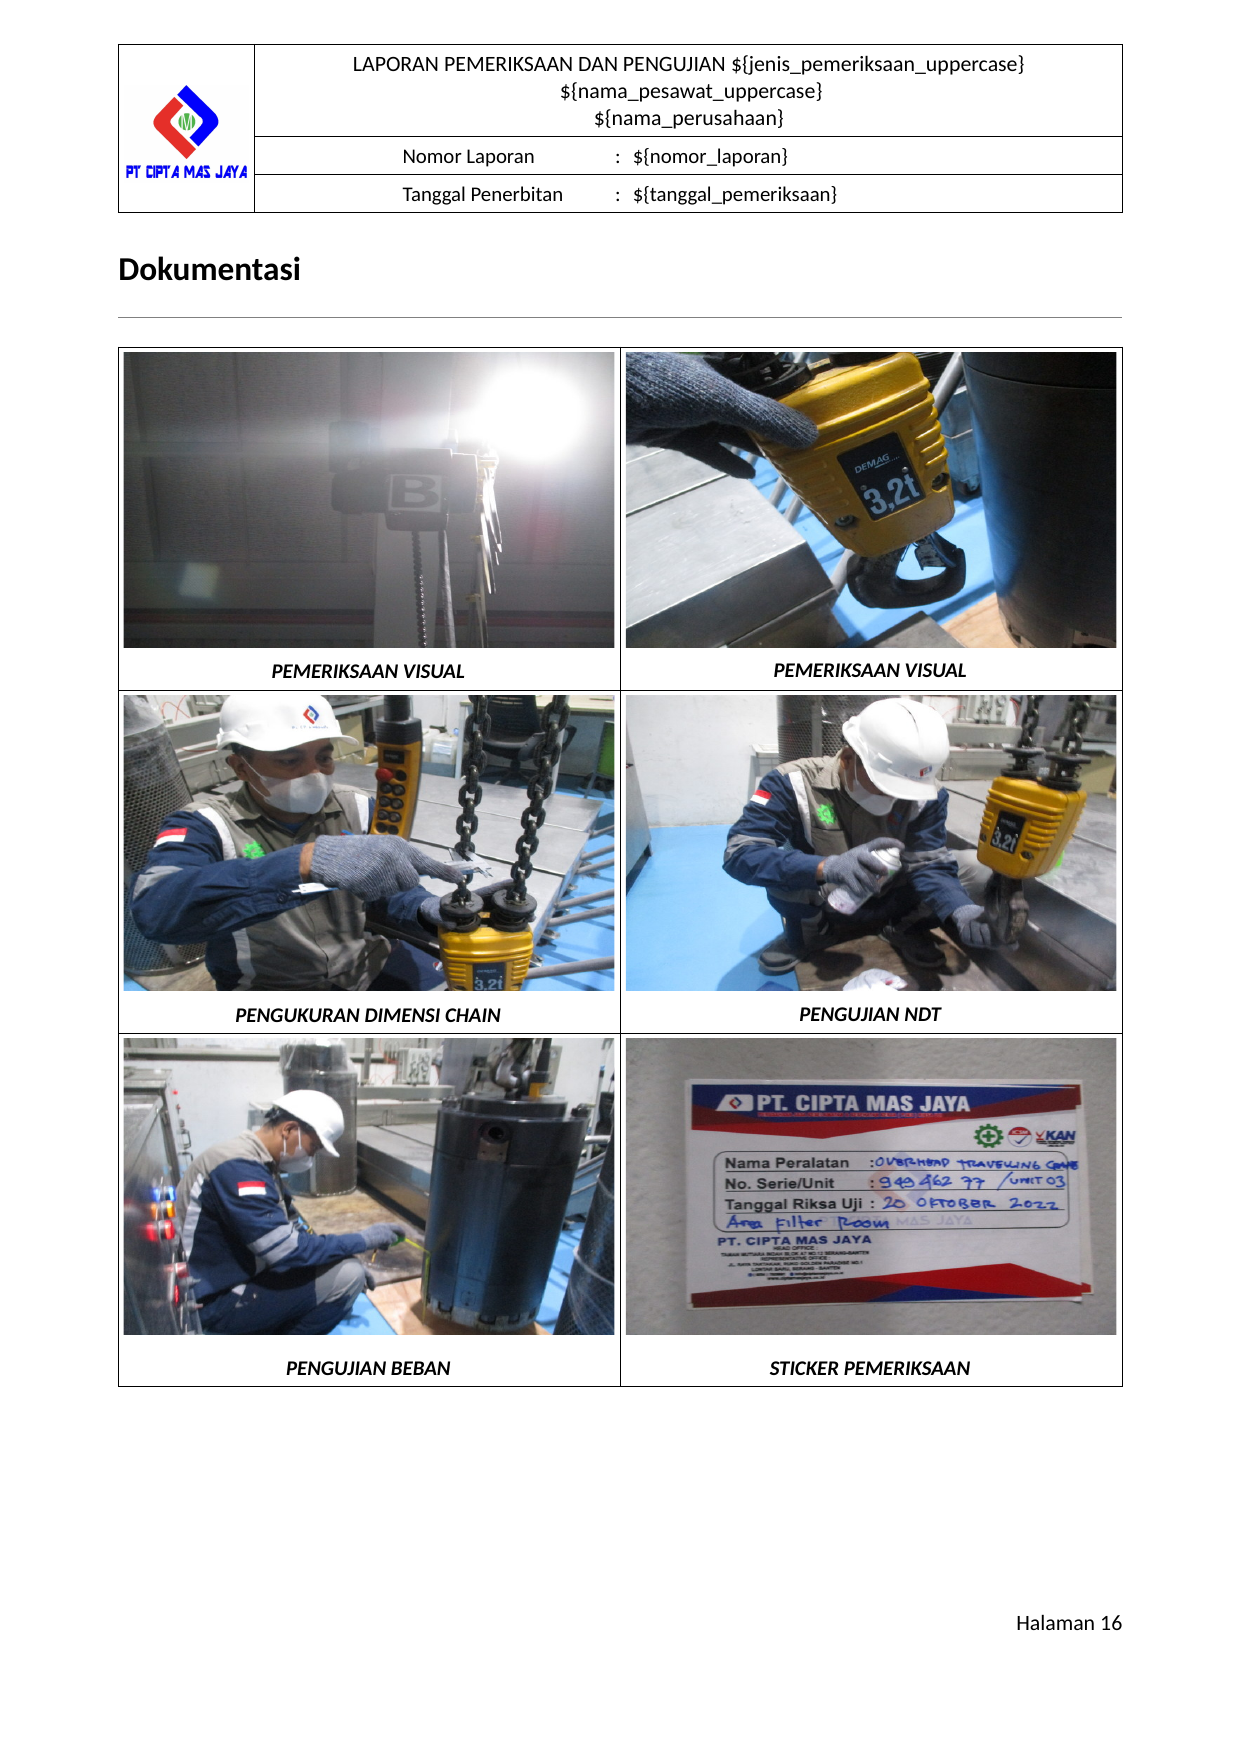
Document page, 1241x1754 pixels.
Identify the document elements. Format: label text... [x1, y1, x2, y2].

picture [123, 1038, 615, 1335]
table_cell PENGUKURAN DIMENSI CHAIN [119, 691, 620, 1033]
table_header PEMERIKSAAN VISUAL [621, 348, 1122, 690]
picture [625, 352, 1117, 648]
table_cell PENGUJIAN BEBAN [119, 1034, 620, 1386]
picture [123, 352, 615, 648]
table_cell STICKER PEMERIKSAAN [621, 1034, 1122, 1386]
table_cell PENGUJIAN NDT [621, 691, 1122, 1033]
picture [124, 85, 249, 183]
table_header PEMERIKSAAN VISUAL [119, 348, 620, 690]
subtitle Dokumentasi [118, 248, 1122, 289]
picture [123, 695, 615, 991]
picture [625, 1038, 1117, 1335]
picture [625, 695, 1117, 991]
